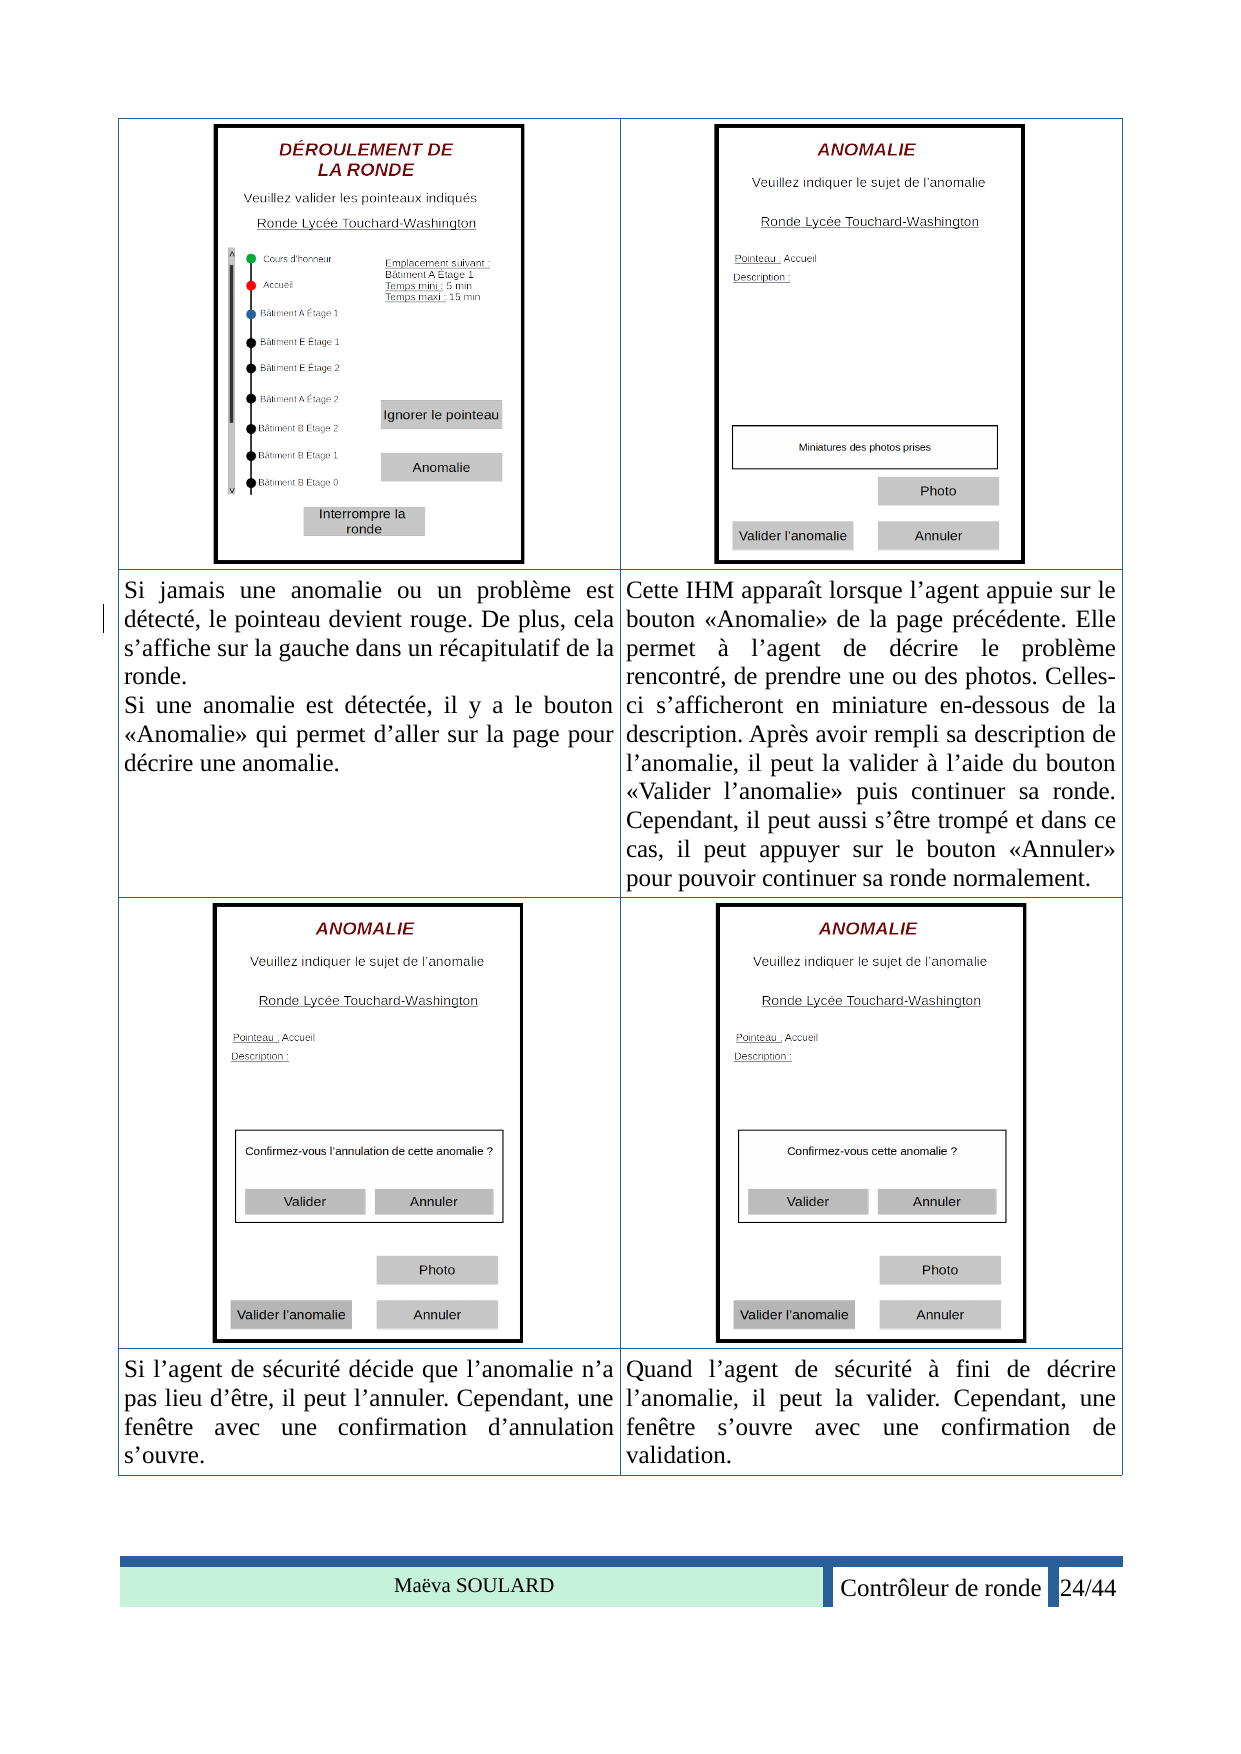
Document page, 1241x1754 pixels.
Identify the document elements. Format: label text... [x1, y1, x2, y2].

picture [212, 903, 523, 1343]
table_cell [119, 119, 620, 569]
table_cell Quand l’agent de sécurité à fini de décrire l’anomalie, il peut la valider. Cependant, une fenêtre s’ouvre avec une confirmation de validation. [621, 1349, 1122, 1475]
table_cell Si l’agent de sécurité décide que l’anomalie n’a pas lieu d’être, il peut l’annuler. Cependant, une fenêtre avec une confirmation d’annulation s’ouvre. [119, 1349, 620, 1475]
table_cell Si jamais une anomalie ou un problème est détecté, le pointeau devient rouge. De plus, cela s’affiche sur la gauche dans un récapitulatif de la ronde. Si une anomalie est détectée, il y a le bouton «Anomalie» qui permet d’aller sur la page pour décrire une anomalie. [119, 570, 620, 897]
table_cell [119, 898, 620, 1348]
table_cell Cette IHM apparaît lorsque l’agent appuie sur le bouton «Anomalie» de la page précédente. Elle permet à l’agent de décrire le problème rencontré, de prendre une ou des photos. Celles-ci s’afficheront en miniature en-dessous de la description. Après avoir rempli sa description de l’anomalie, il peut la valider à l’aide du bouton «Valider l’anomalie» puis continuer sa ronde. Cependant, il peut aussi s’être trompé et dans ce cas, il peut appuyer sur le bouton «Annuler» pour pouvoir continuer sa ronde normalement. [621, 570, 1122, 897]
picture [213, 124, 525, 564]
picture [714, 124, 1025, 564]
picture [715, 903, 1027, 1343]
table_cell [621, 898, 1122, 1348]
table_cell [621, 119, 1122, 569]
